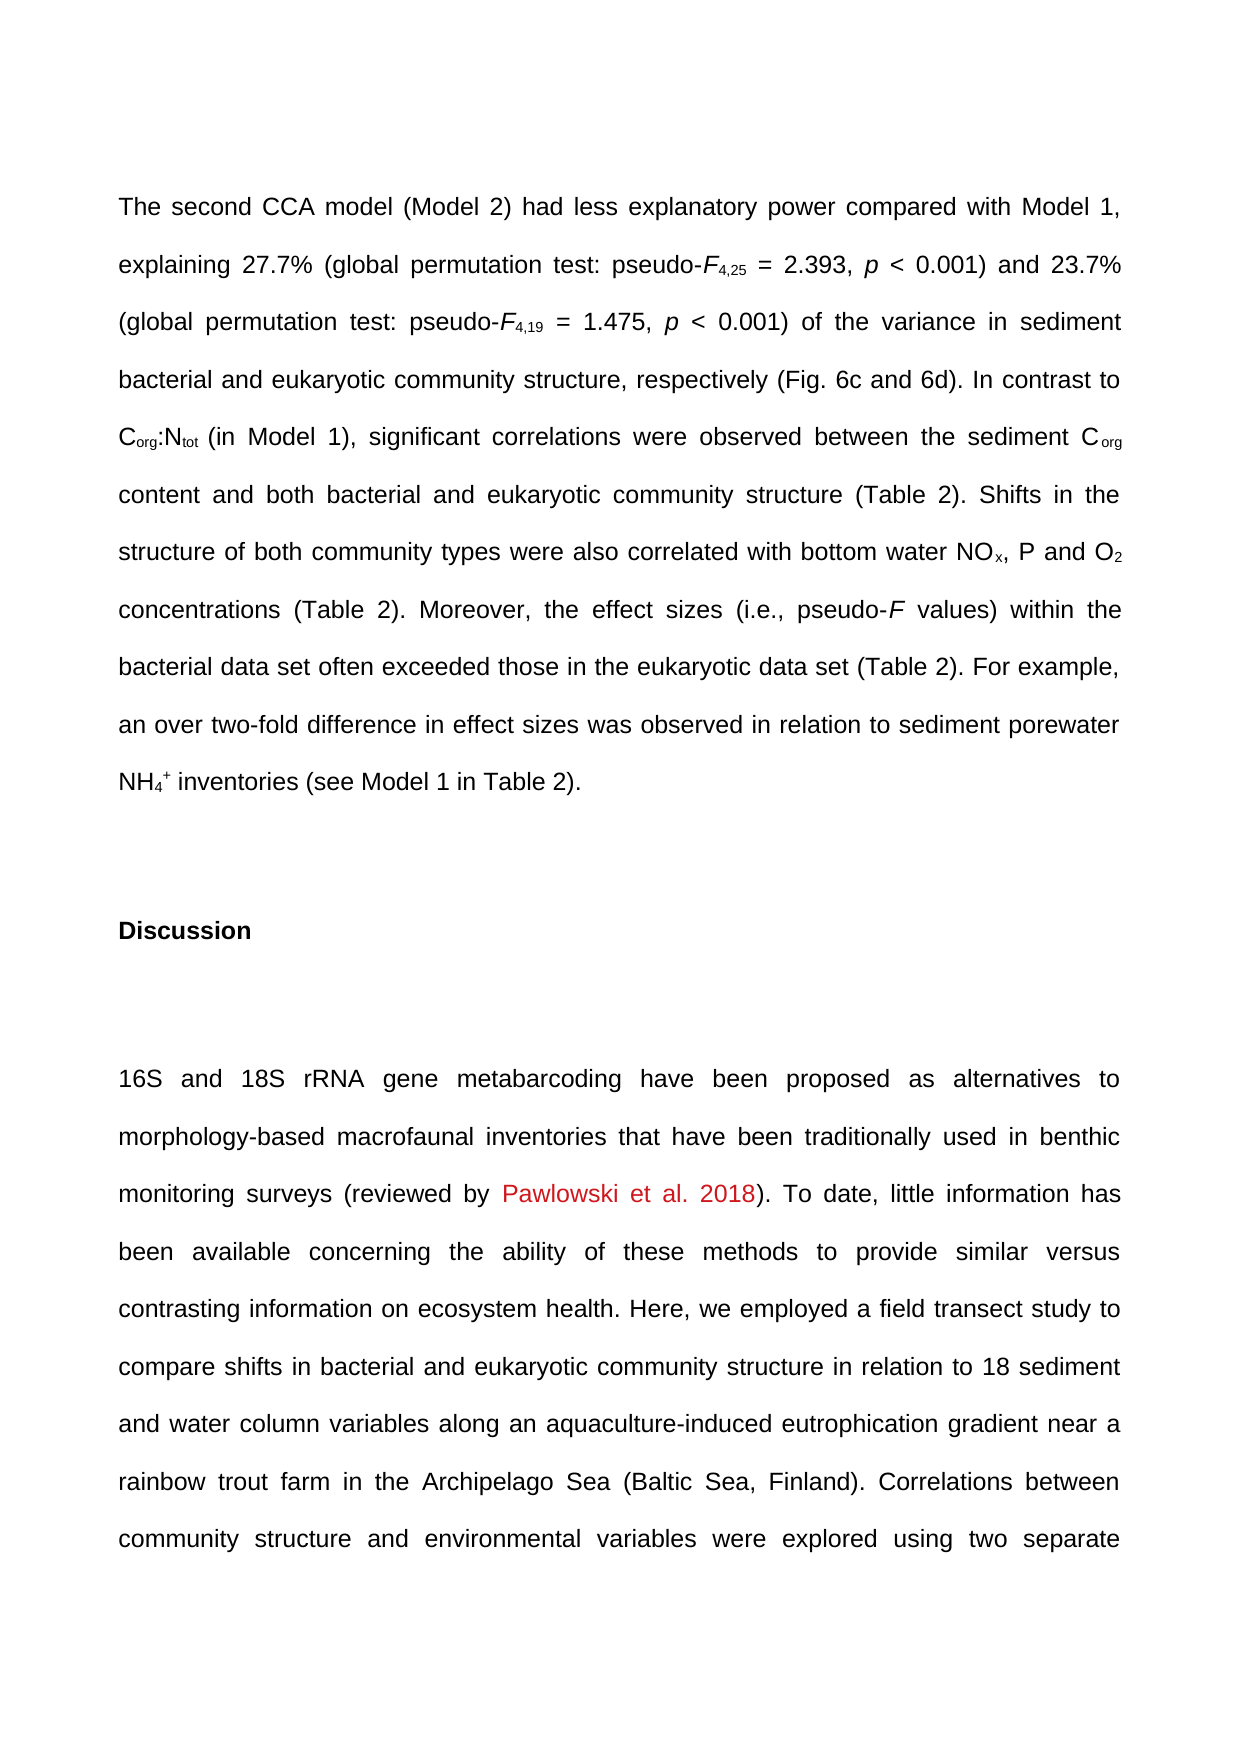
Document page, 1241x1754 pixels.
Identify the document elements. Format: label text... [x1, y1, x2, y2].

text Discussion [118, 916, 1122, 944]
text The second CCA model (Model 2) had less explanatory power compared with Model 1, explaining 27.7% (global permutation test: pseudo-F4,25 = 2.393, p < 0.001) and 23.7% (global permutation test: pseudo-F4,19 = 1.475, p < 0.001) of the variance in sediment bacterial and eukaryotic community structure, respectively (Fig. 6c and 6d). In contrast to Corg:Ntot (in Model 1), significant correlations were observed between the sediment Corg content and both bacterial and eukaryotic community structure (Table 2). Shifts in the structure of both community types were also correlated with bottom water NOx, P and O2 concentrations (Table 2). Moreover, the effect sizes (i.e., pseudo-F values) within the bacterial data set often exceeded those in the eukaryotic data set (Table 2). For example, an over two-fold difference in effect sizes was observed in relation to sediment porewater NH4+ inventories (see Model 1 in Table 2). [118, 192, 1122, 796]
text 16S and 18S rRNA gene metabarcoding have been proposed as alternatives to morphology-based macrofaunal inventories that have been traditionally used in benthic monitoring surveys (reviewed by Pawlowski et al. 2018). To date, little information has been available concerning the ability of these methods to provide similar versus contrasting information on ecosystem health. Here, we employed a field transect study to compare shifts in bacterial and eukaryotic community structure in relation to 18 sediment and water column variables along an aquaculture-induced eutrophication gradient near a rainbow trout farm in the Archipelago Sea (Baltic Sea, Finland). Correlations between community structure and environmental variables were explored using two separate [118, 1064, 1122, 1553]
